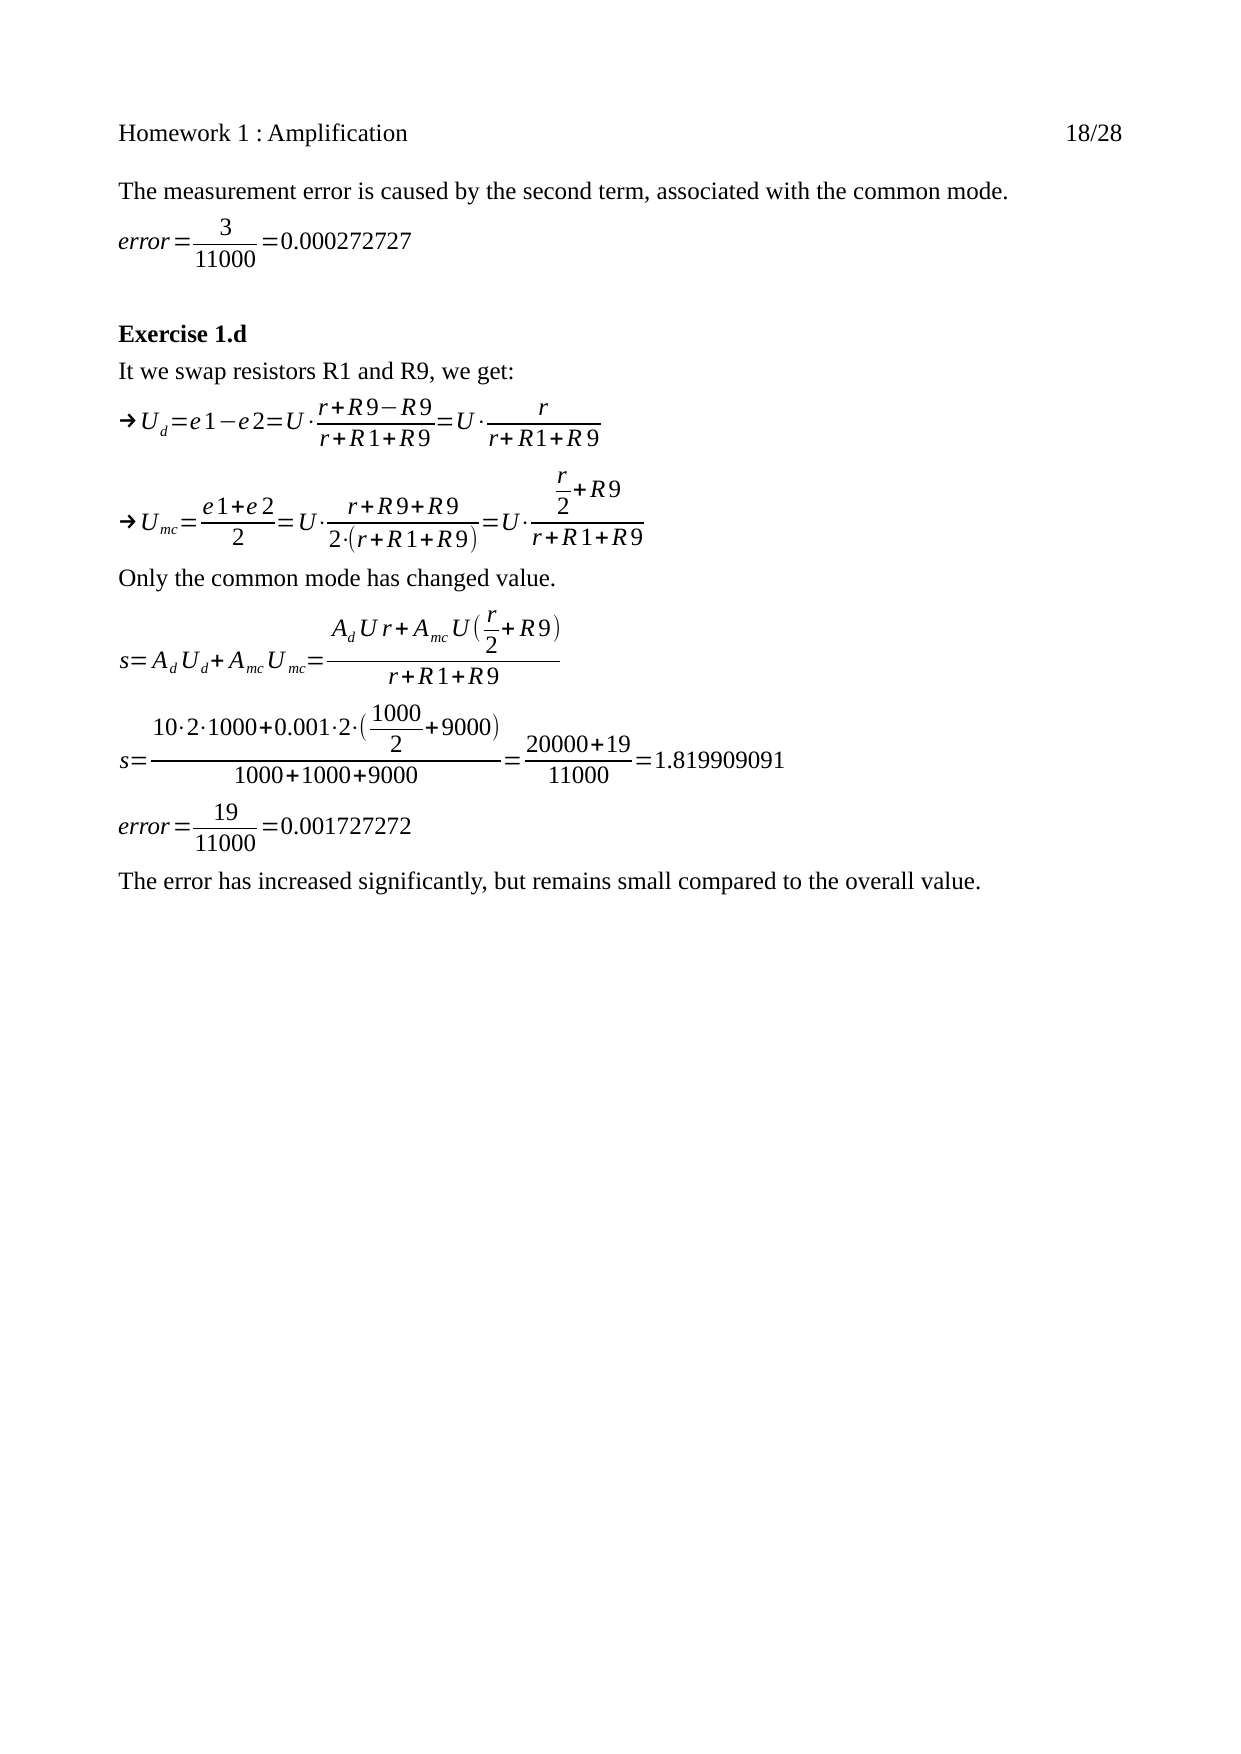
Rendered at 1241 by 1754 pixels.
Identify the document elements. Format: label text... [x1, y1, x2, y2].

text Only the common mode has changed value. [118, 563, 1122, 592]
text The error has increased significantly, but remains small compared to the overall value. [118, 866, 1122, 895]
text It we swap resistors R1 and R9, we get: [118, 356, 1122, 385]
text The measurement error is caused by the second term, associated with the common mode. [118, 176, 1122, 205]
text Exercise 1.d [118, 319, 1122, 348]
